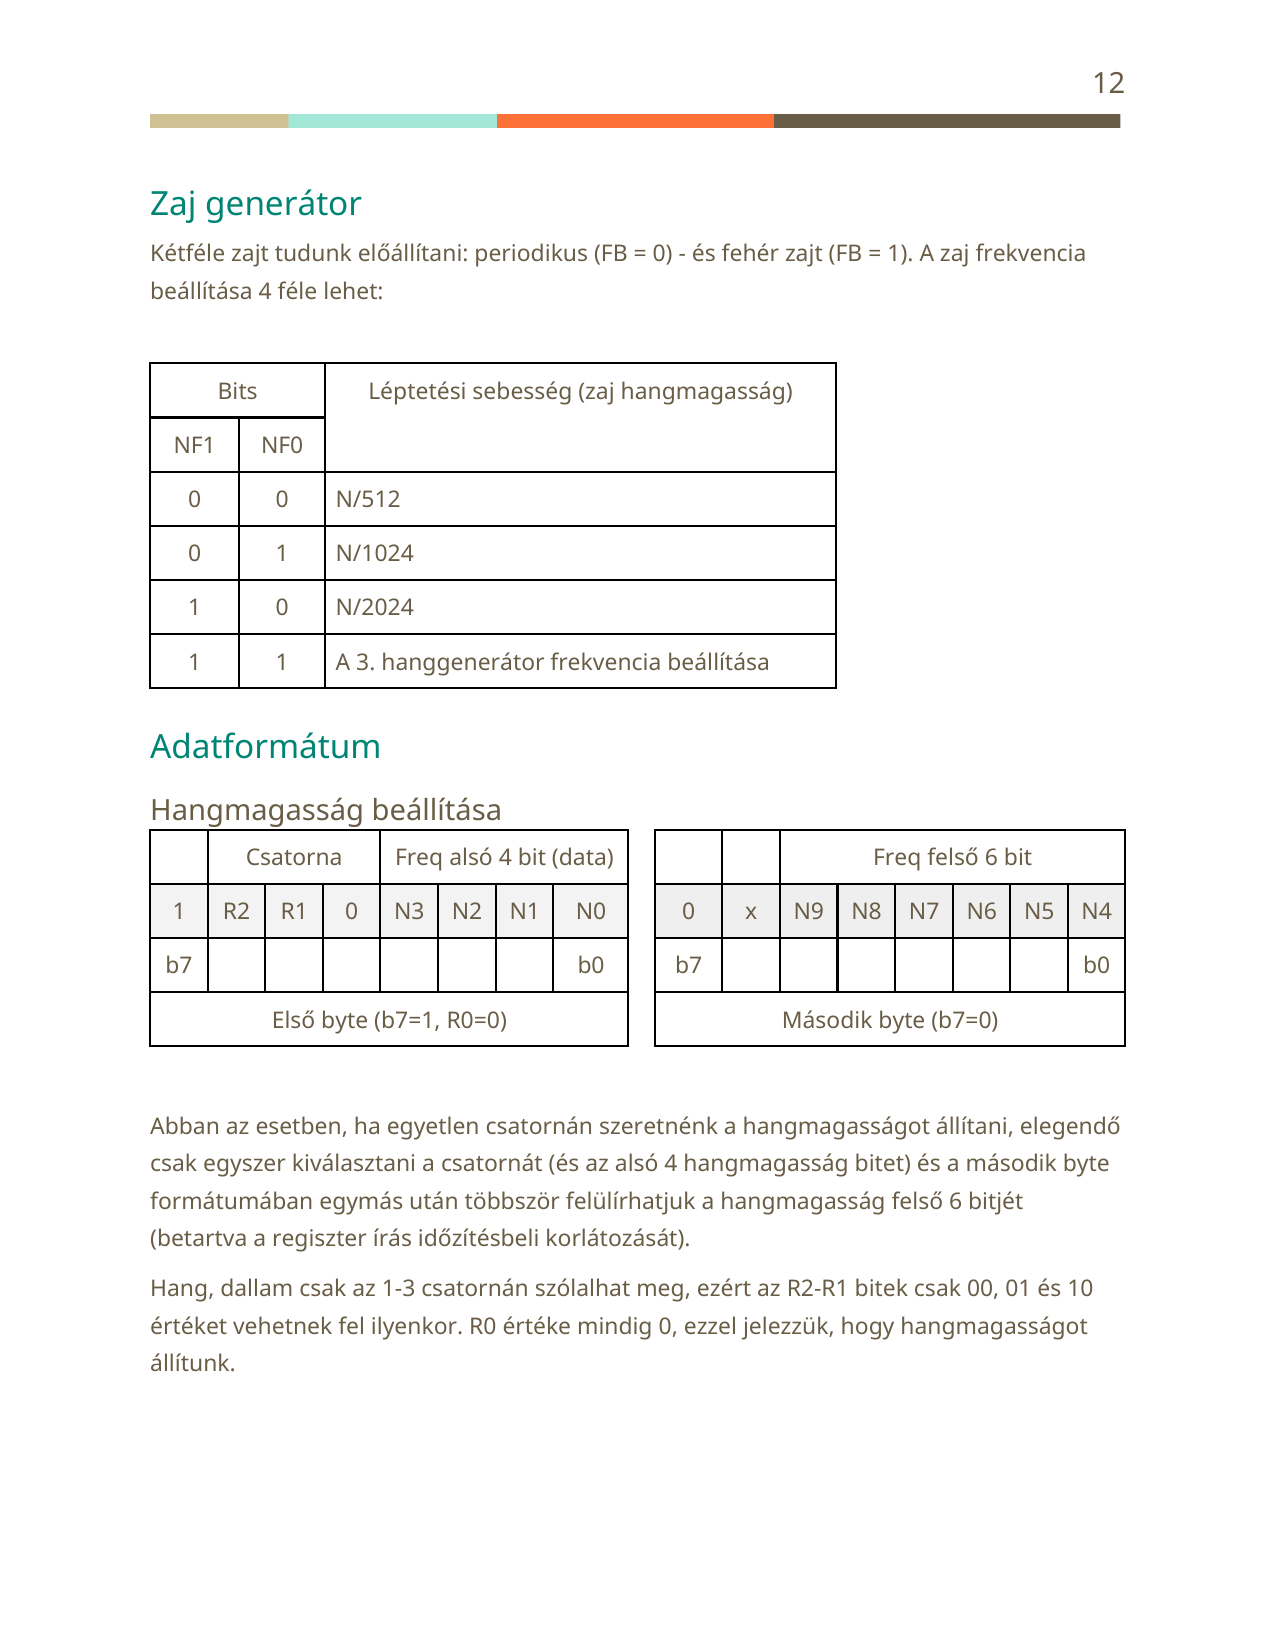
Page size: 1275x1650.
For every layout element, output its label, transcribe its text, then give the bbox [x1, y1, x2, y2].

table_cell 1 [151, 885, 207, 937]
table_cell A 3. hanggenerátor frekvencia beállítása [326, 635, 835, 687]
text Kétféle zajt tudunk előállítani: periodikus (FB = 0) - és fehér zajt (FB = 1). A zaj frekvencia beállítása 4 féle lehet: [150, 237, 1125, 306]
table_cell 0 [240, 581, 324, 633]
table_cell N/512 [326, 473, 835, 525]
table_cell [1011, 939, 1067, 991]
table_cell b0 [1069, 939, 1124, 991]
table_header Freq felső 6 bit [781, 831, 1124, 883]
table_header [656, 831, 721, 883]
table_cell 0 [151, 473, 238, 525]
table_cell 0 [324, 885, 379, 937]
table_cell 0 [656, 885, 721, 937]
table_cell N/2024 [326, 581, 835, 633]
table_cell [209, 939, 264, 991]
table_cell b0 [554, 939, 627, 991]
table_cell 0 [240, 473, 324, 525]
table_cell [896, 939, 952, 991]
table_cell b7 [151, 939, 207, 991]
subtitle Adatformátum [150, 723, 1125, 768]
table_cell x [723, 885, 779, 937]
text Hang, dallam csak az 1-3 csatornán szólalhat meg, ezért az R2-R1 bitek csak 00, 01 és 10 értéket vehetnek fel ilyenkor. R0 értéke mindig 0, ezzel jelezzük, hogy hangmagasságot állítunk. [150, 1272, 1125, 1378]
table_cell [781, 939, 836, 991]
table_cell [629, 883, 654, 937]
table_cell N8 [839, 885, 894, 937]
table_cell N2 [439, 885, 495, 937]
table_cell [381, 939, 437, 991]
table_cell NF0 [240, 419, 324, 471]
table_cell [629, 937, 654, 991]
table_cell [629, 991, 654, 1045]
table_cell 0 [151, 527, 238, 579]
table_header Csatorna [209, 831, 379, 883]
table_cell 1 [151, 581, 238, 633]
subtitle Zaj generátor [150, 179, 1125, 225]
table_header Freq alsó 4 bit (data) [381, 831, 627, 883]
table_cell b7 [656, 939, 721, 991]
table_cell N4 [1069, 885, 1124, 937]
table_cell N7 [896, 885, 952, 937]
table_cell 1 [151, 635, 238, 687]
table_cell [723, 939, 779, 991]
table_cell N/1024 [326, 527, 835, 579]
table_cell N5 [1011, 885, 1067, 937]
table_cell [439, 939, 495, 991]
table_cell NF1 [151, 419, 238, 471]
picture [150, 114, 1121, 128]
table_cell N3 [381, 885, 437, 937]
table_cell N1 [497, 885, 552, 937]
table_header Bits [151, 364, 324, 416]
table_cell [839, 939, 894, 991]
table_cell R1 [266, 885, 322, 937]
table_header [629, 829, 654, 883]
table_cell Második byte (b7=0) [656, 993, 1124, 1045]
table_cell N9 [781, 885, 836, 937]
table_cell R2 [209, 885, 264, 937]
table_header [151, 831, 207, 883]
table_cell 1 [240, 635, 324, 687]
table_cell Első byte (b7=1, R0=0) [151, 993, 627, 1045]
table_cell [497, 939, 552, 991]
table_header [723, 831, 779, 883]
table_cell N0 [554, 885, 627, 937]
text Abban az esetben, ha egyetlen csatornán szeretnénk a hangmagasságot állítani, elegendő csak egyszer kiválasztani a csatornát (és az alsó 4 hangmagasság bitet) és a második byte formátumában egymás után többször felülírhatjuk a hangmagasság felső 6 bitjét (betartva a regiszter írás időzítésbeli korlátozását). [150, 1110, 1125, 1253]
table_cell [954, 939, 1009, 991]
table_cell [266, 939, 322, 991]
table_header Léptetési sebesség (zaj hangmagasság) [326, 364, 835, 471]
table_cell [324, 939, 379, 991]
table_cell N6 [954, 885, 1009, 937]
table_cell 1 [240, 527, 324, 579]
subtitle Hangmagasság beállítása [150, 789, 1125, 828]
